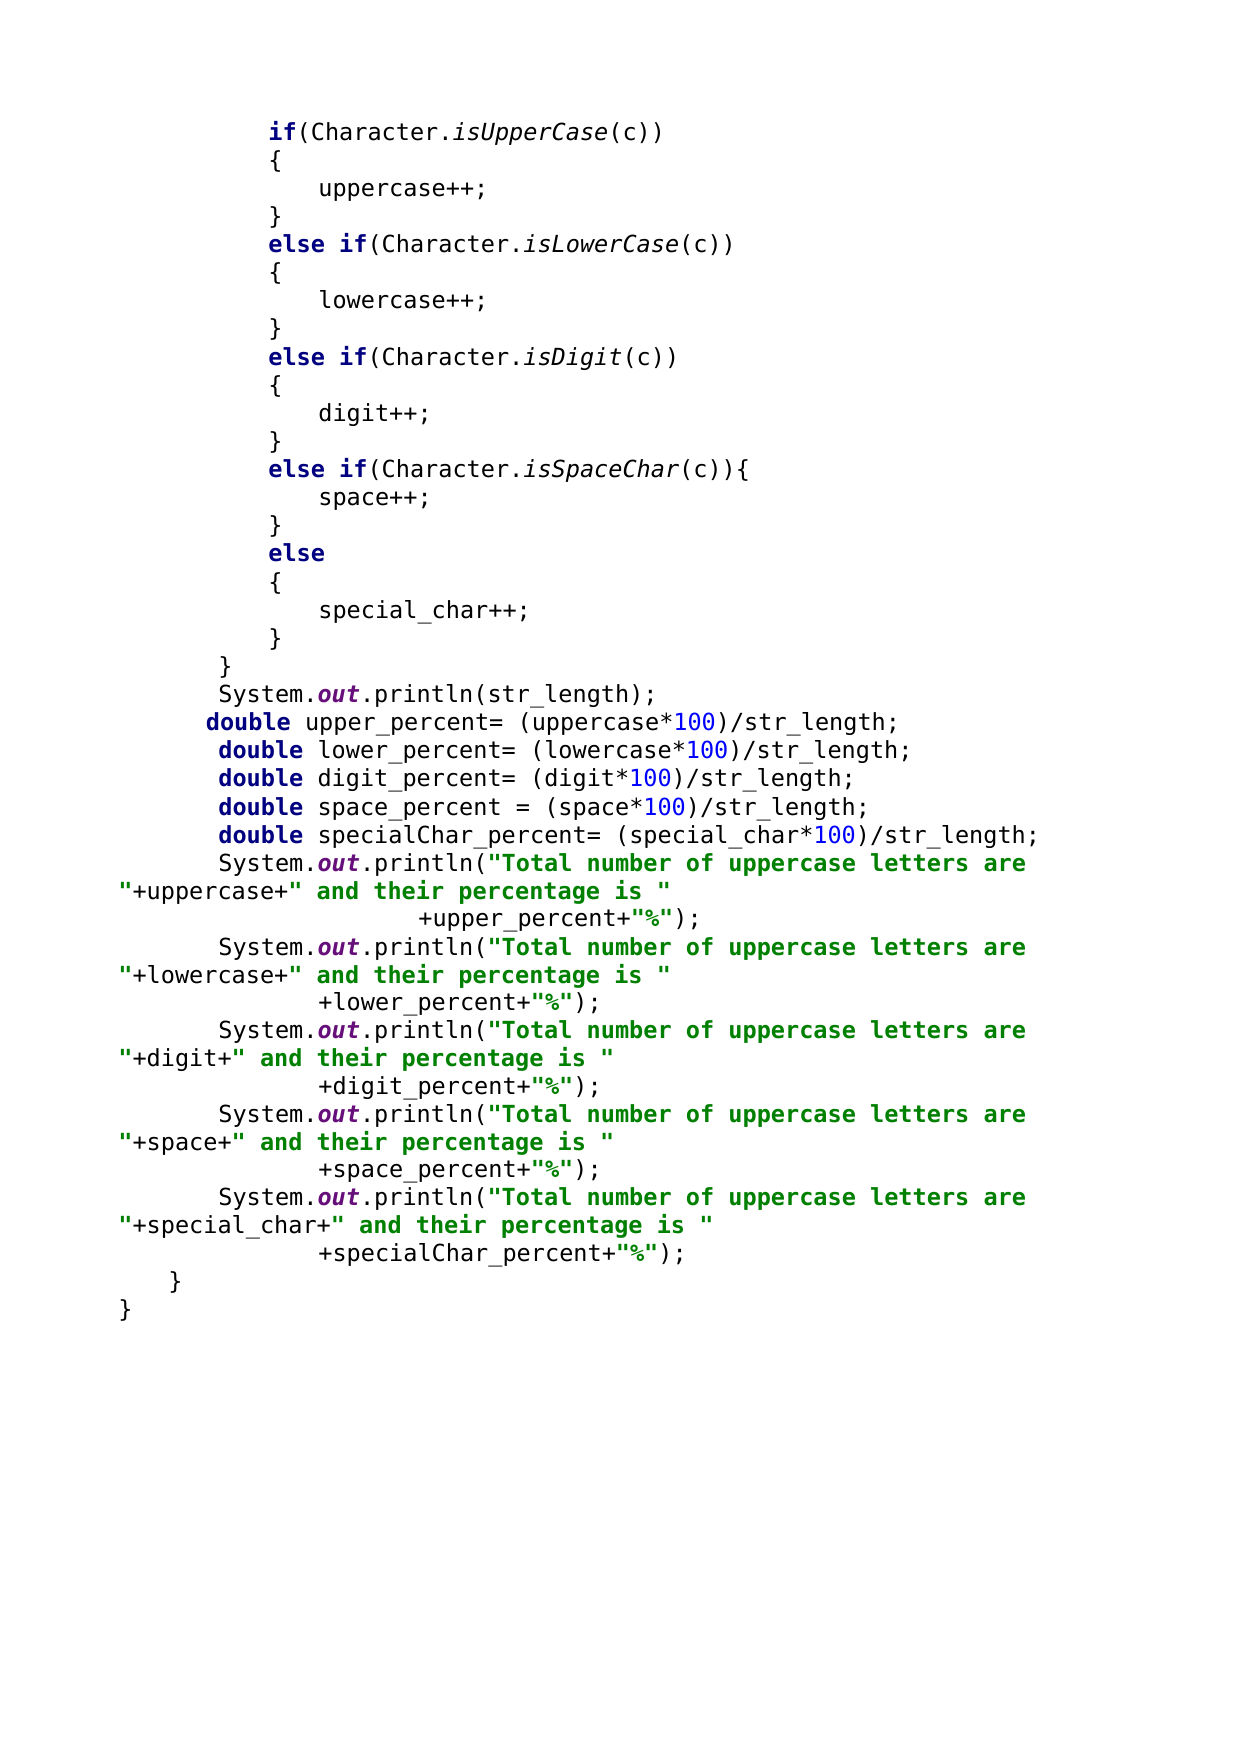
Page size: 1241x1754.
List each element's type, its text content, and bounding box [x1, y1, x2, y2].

text { [118, 146, 1122, 174]
text digit++; [118, 399, 1122, 427]
text { [118, 371, 1122, 399]
text System.out.println(str_length); [118, 681, 1122, 709]
text } [118, 315, 1122, 343]
text System.out.println("Total number of uppercase letters are "+special_char+" and their percentage is " [118, 1184, 1122, 1239]
text +upper_percent+"%"); [118, 905, 1122, 933]
text } [118, 652, 1122, 681]
text } [118, 624, 1122, 652]
text { [118, 568, 1122, 596]
text System.out.println("Total number of uppercase letters are "+space+" and their percentage is " [118, 1100, 1122, 1156]
text { [118, 259, 1122, 287]
text double digit_percent= (digit*100)/str_length; [118, 765, 1122, 793]
text } [118, 512, 1122, 540]
text double upper_percent= (uppercase*100)/str_length; [118, 709, 1122, 737]
text } [118, 427, 1122, 456]
text uppercase++; [118, 174, 1122, 202]
text System.out.println("Total number of uppercase letters are "+uppercase+" and their percentage is " [118, 849, 1122, 905]
text space++; [118, 484, 1122, 512]
text System.out.println("Total number of uppercase letters are "+digit+" and their percentage is " [118, 1017, 1122, 1072]
text double lower_percent= (lowercase*100)/str_length; [118, 737, 1122, 765]
text System.out.println("Total number of uppercase letters are "+lowercase+" and their percentage is " [118, 933, 1122, 988]
text } [118, 202, 1122, 231]
text } [118, 1268, 1122, 1296]
text else if(Character.isSpaceChar(c)){ [118, 456, 1122, 484]
text +space_percent+"%"); [118, 1156, 1122, 1184]
text if(Character.isUpperCase(c)) [118, 118, 1122, 146]
text double space_percent = (space*100)/str_length; [118, 793, 1122, 821]
text double specialChar_percent= (special_char*100)/str_length; [118, 821, 1122, 849]
text else if(Character.isLowerCase(c)) [118, 231, 1122, 259]
text +specialChar_percent+"%"); [118, 1239, 1122, 1268]
text special_char++; [118, 596, 1122, 624]
text } [118, 1296, 1122, 1323]
text else if(Character.isDigit(c)) [118, 343, 1122, 371]
text else [118, 540, 1122, 568]
text lowercase++; [118, 287, 1122, 315]
text +digit_percent+"%"); [118, 1072, 1122, 1100]
text +lower_percent+"%"); [118, 988, 1122, 1017]
